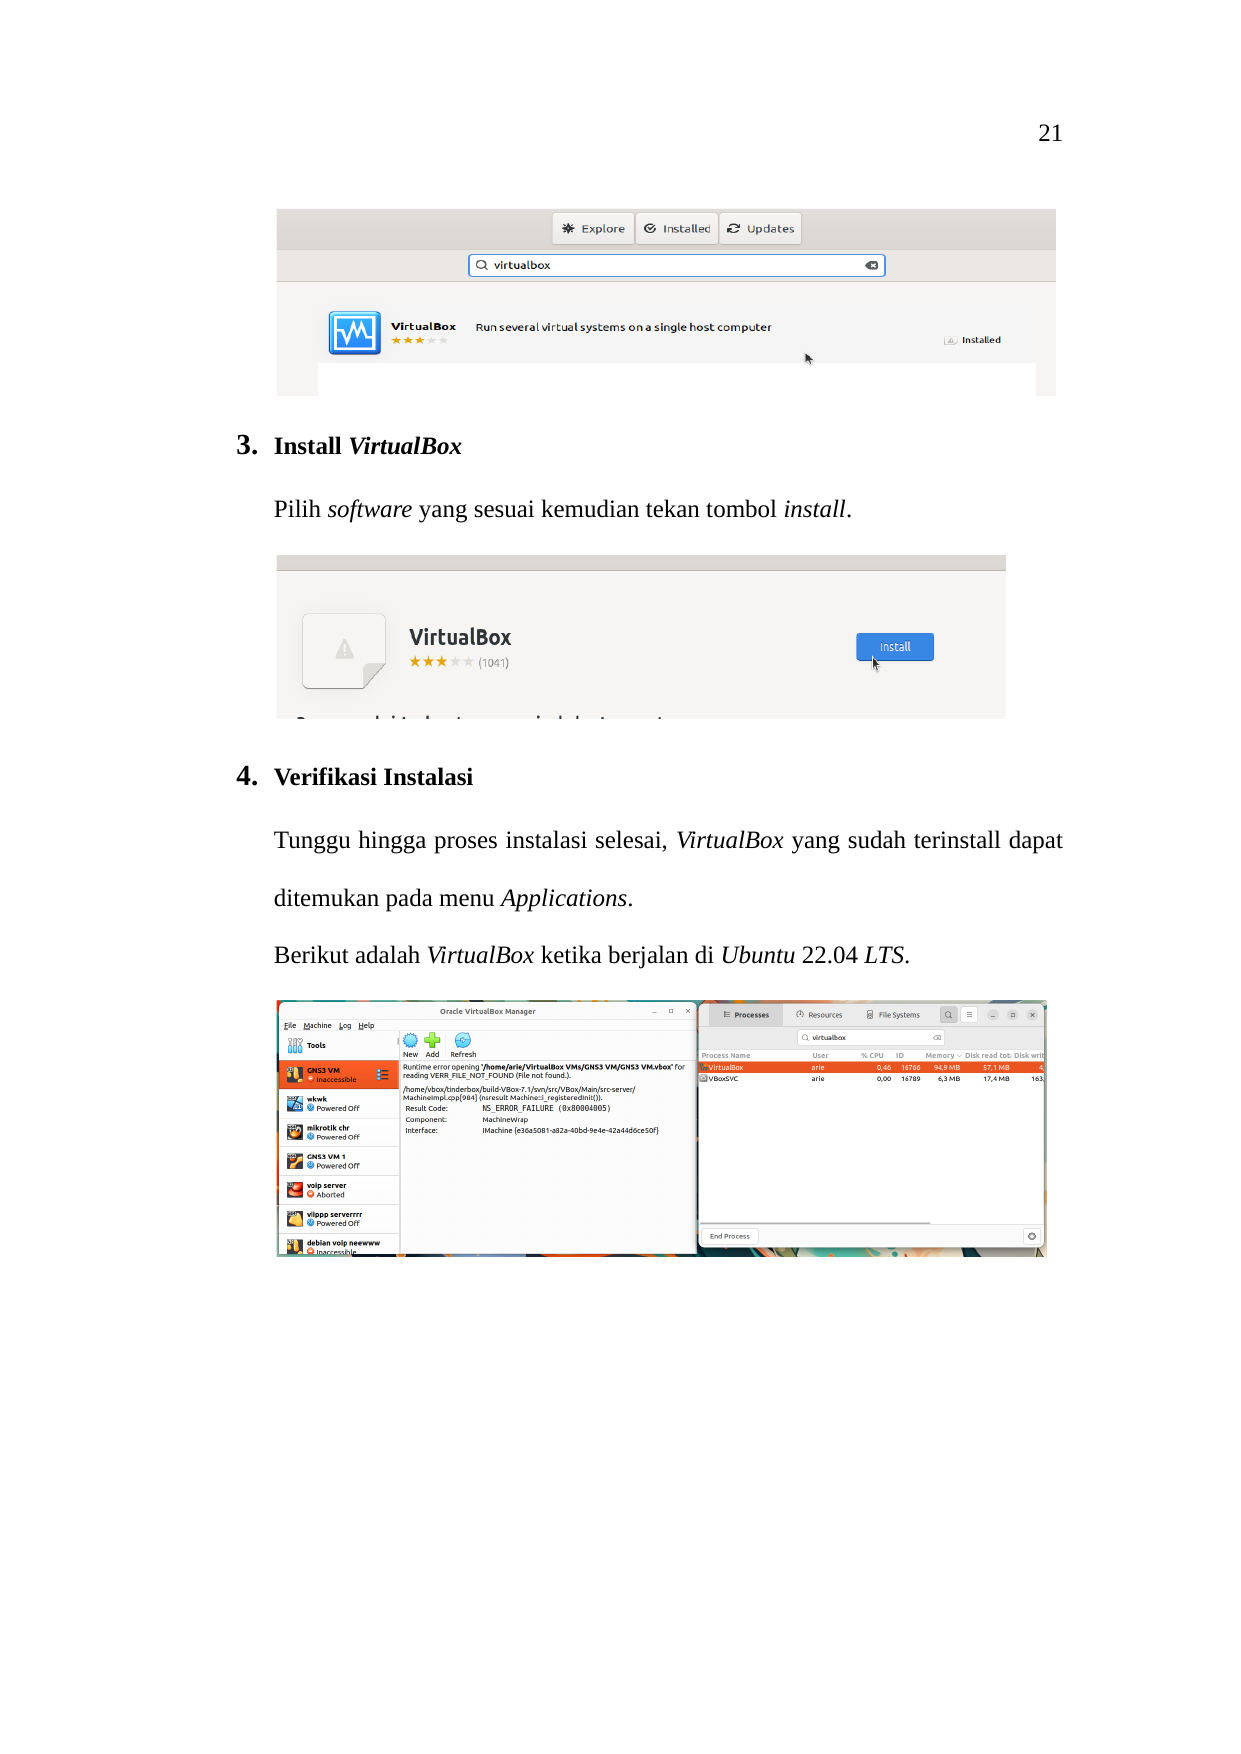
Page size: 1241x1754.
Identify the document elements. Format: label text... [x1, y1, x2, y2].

list Pilih software yang sesuai kemudian tekan tombol install. [236, 494, 1063, 523]
list Berikut adalah VirtualBox ketika berjalan di Ubuntu 22.04 LTS. [236, 940, 1063, 969]
picture [276, 1000, 1047, 1257]
picture [276, 555, 1006, 569]
list Install VirtualBox [236, 427, 1063, 461]
list Tunggu hingga proses instalasi selesai, VirtualBox yang sudah terinstall dapat ditemukan pada menu Applications. [236, 825, 1063, 911]
list Verifikasi Instalasi [236, 758, 1063, 792]
